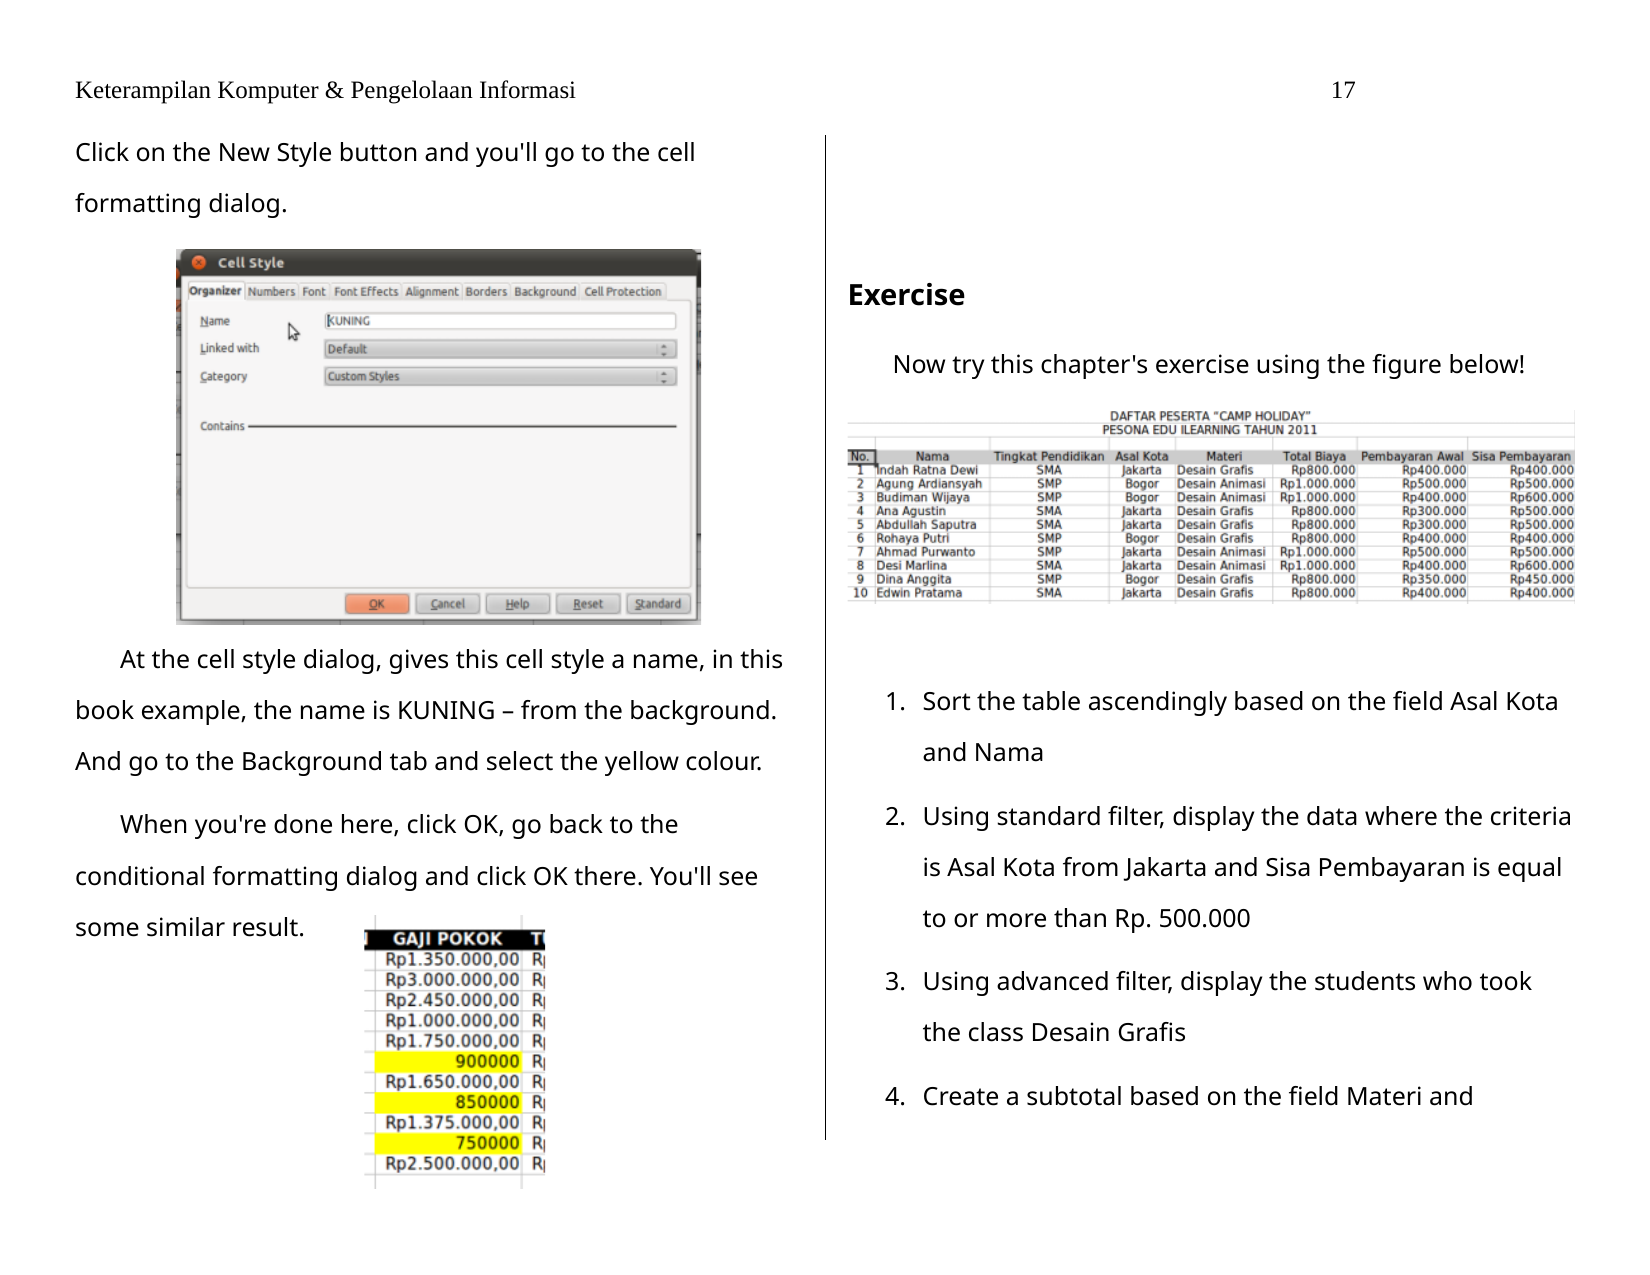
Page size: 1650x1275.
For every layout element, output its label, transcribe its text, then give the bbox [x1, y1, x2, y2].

picture [176, 249, 702, 625]
picture [847, 410, 1575, 604]
subtitle Exercise [847, 275, 1575, 314]
list Using standard filter, display the data where the criteria is Asal Kota from Jakarta and Sisa Pembayaran is equal to or more than Rp. 500.000 [885, 798, 1575, 934]
list Using advanced filter, display the students who took the class Desain Grafis [885, 964, 1575, 1049]
text When you're done here, click OK, go back to the conditional formatting dialog and click OK there. You'll see some similar result. [75, 807, 802, 943]
picture [364, 915, 546, 1189]
text Now try this chapter's exercise using the figure below! [847, 347, 1575, 381]
list Sort the table ascendingly based on the field Asal Kota and Nama [885, 684, 1575, 769]
list Create a subtotal based on the field Materi and [885, 1079, 1575, 1113]
text Click on the New Style button and you'll go to the cell formatting dialog. [75, 135, 802, 220]
text At the cell style dialog, gives this cell style a name, in this book example, the name is KUNING – from the background. And go to the Background tab and select the yellow colour. [75, 249, 802, 778]
